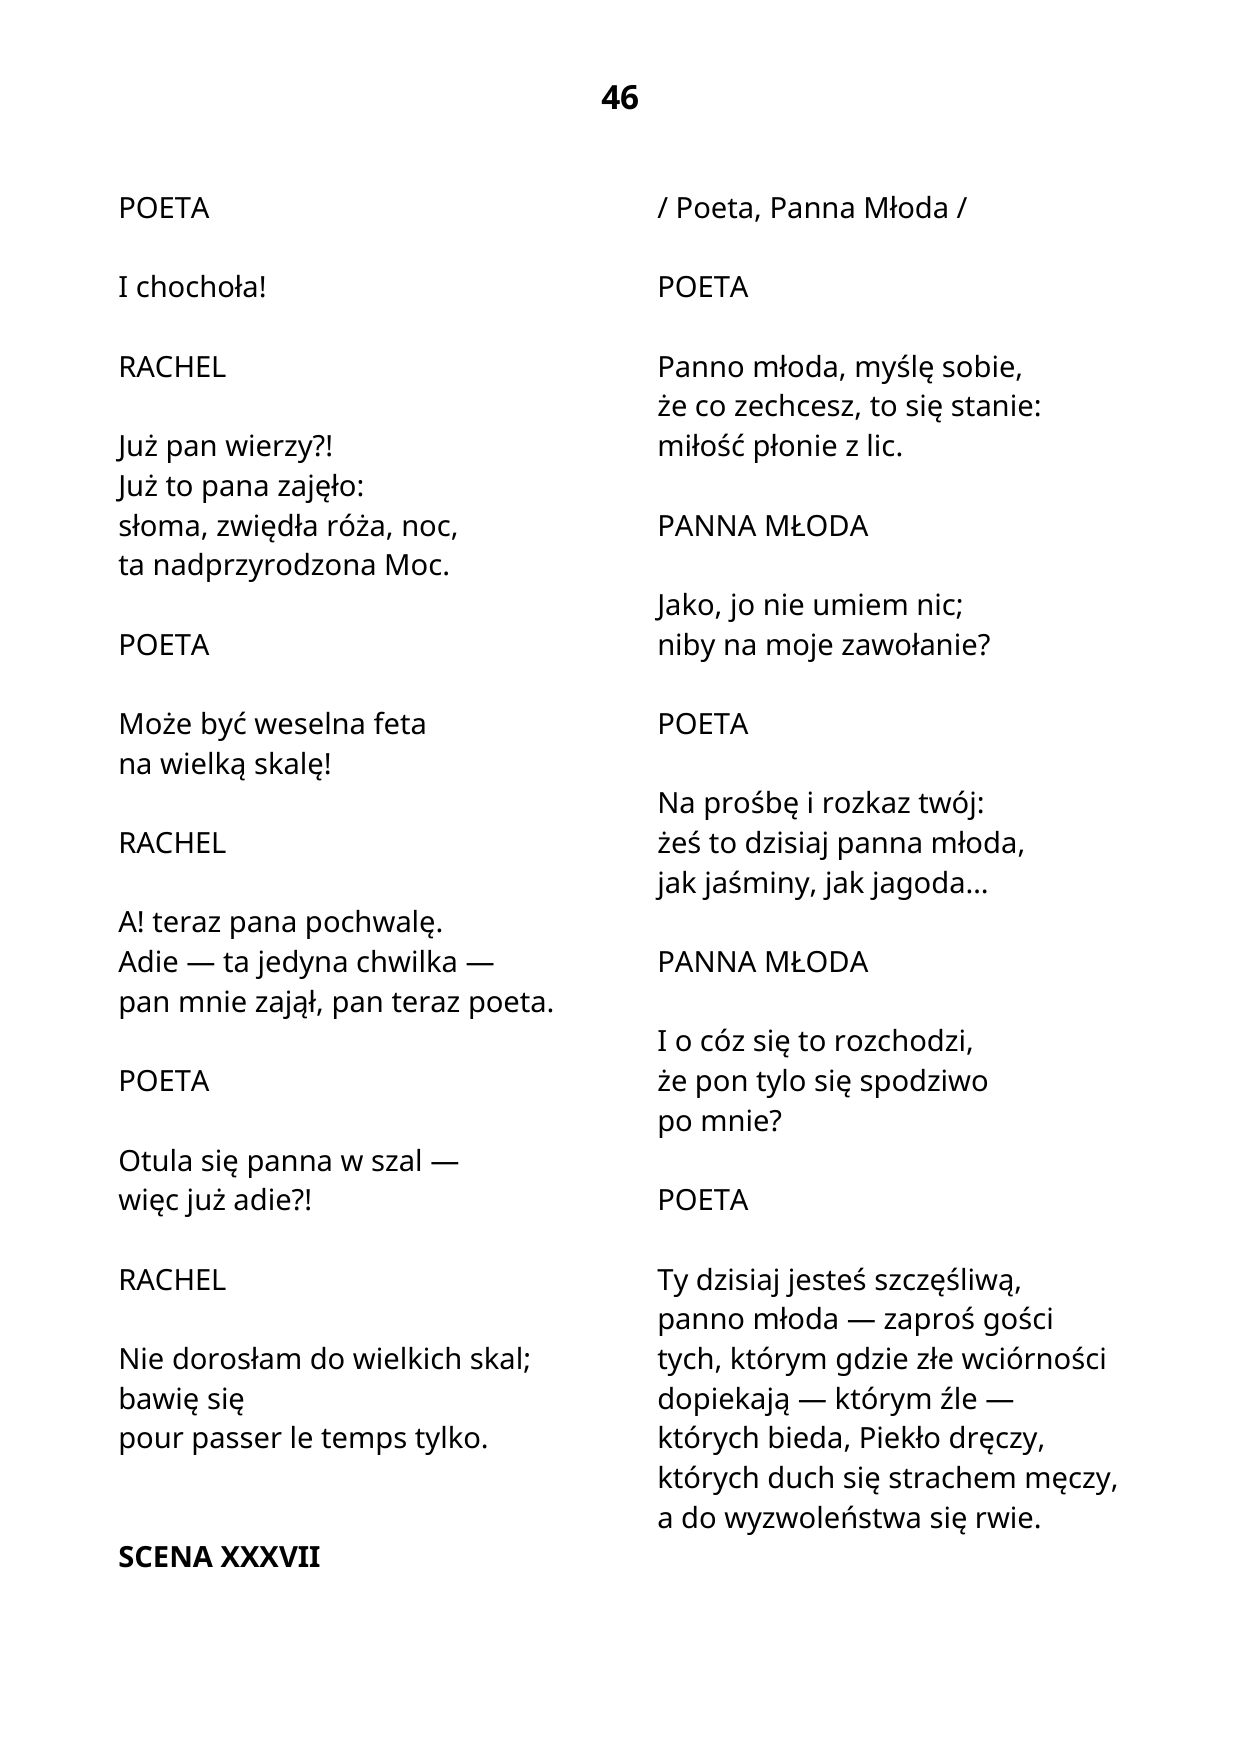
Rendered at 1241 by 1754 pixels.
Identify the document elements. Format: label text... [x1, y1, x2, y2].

text Na prośbę i rozkaz twój: [657, 783, 1122, 822]
text PANNA MŁODA [657, 941, 1122, 981]
text bawię się [118, 1378, 583, 1418]
text Jako, jo nie umiem nic; [657, 584, 1122, 624]
text Już pan wierzy?! [118, 425, 583, 465]
text jak jaśminy, jak jagoda… [657, 862, 1122, 902]
text RACHEL [118, 346, 583, 386]
text POETA [657, 703, 1122, 743]
text POETA [118, 187, 583, 227]
text miłość płonie z lic. [657, 425, 1122, 465]
text niby na moje zawołanie? [657, 624, 1122, 663]
text Otula się panna w szal — [118, 1140, 583, 1179]
text Ty dzisiaj jesteś szczęśliwą, [657, 1259, 1122, 1298]
text / Poeta, Panna Młoda / [657, 187, 1122, 227]
text SCENA XXXVII [118, 1537, 583, 1576]
text pour passer le temps tylko. [118, 1418, 583, 1457]
text Adie — ta jedyna chwilka — [118, 941, 583, 981]
text POETA [118, 624, 583, 663]
text Może być weselna feta [118, 703, 583, 743]
text POETA [657, 1179, 1122, 1219]
text RACHEL [118, 1259, 583, 1298]
text pan mnie zajął, pan teraz poeta. [118, 981, 583, 1021]
text których bieda, Piekło dręczy, [657, 1418, 1122, 1457]
text A! teraz pana pochwalę. [118, 902, 583, 941]
text po mnie? [657, 1100, 1122, 1140]
text POETA [118, 1060, 583, 1100]
text dopiekają — którym źle — [657, 1378, 1122, 1418]
text I o cóz się to rozchodzi, [657, 1021, 1122, 1060]
text panno młoda — zaproś gości [657, 1298, 1122, 1338]
text na wielką skalę! [118, 743, 583, 783]
text a do wyzwoleństwa się rwie. [657, 1497, 1122, 1537]
text że co zechcesz, to się stanie: [657, 386, 1122, 425]
text słoma, zwiędła róża, noc, [118, 505, 583, 544]
text że pon tylo się spodziwo [657, 1060, 1122, 1100]
text RACHEL [118, 822, 583, 862]
text ta nadprzyrodzona Moc. [118, 544, 583, 584]
text I chochoła! [118, 267, 583, 306]
text których duch się strachem męczy, [657, 1457, 1122, 1497]
text PANNA MŁODA [657, 505, 1122, 544]
text więc już adie?! [118, 1179, 583, 1219]
text tych, którym gdzie złe wciórności [657, 1338, 1122, 1378]
text Już to pana zajęło: [118, 465, 583, 505]
text żeś to dzisiaj panna młoda, [657, 822, 1122, 862]
text Nie dorosłam do wielkich skal; [118, 1338, 583, 1378]
text POETA [657, 267, 1122, 306]
text Panno młoda, myślę sobie, [657, 346, 1122, 386]
